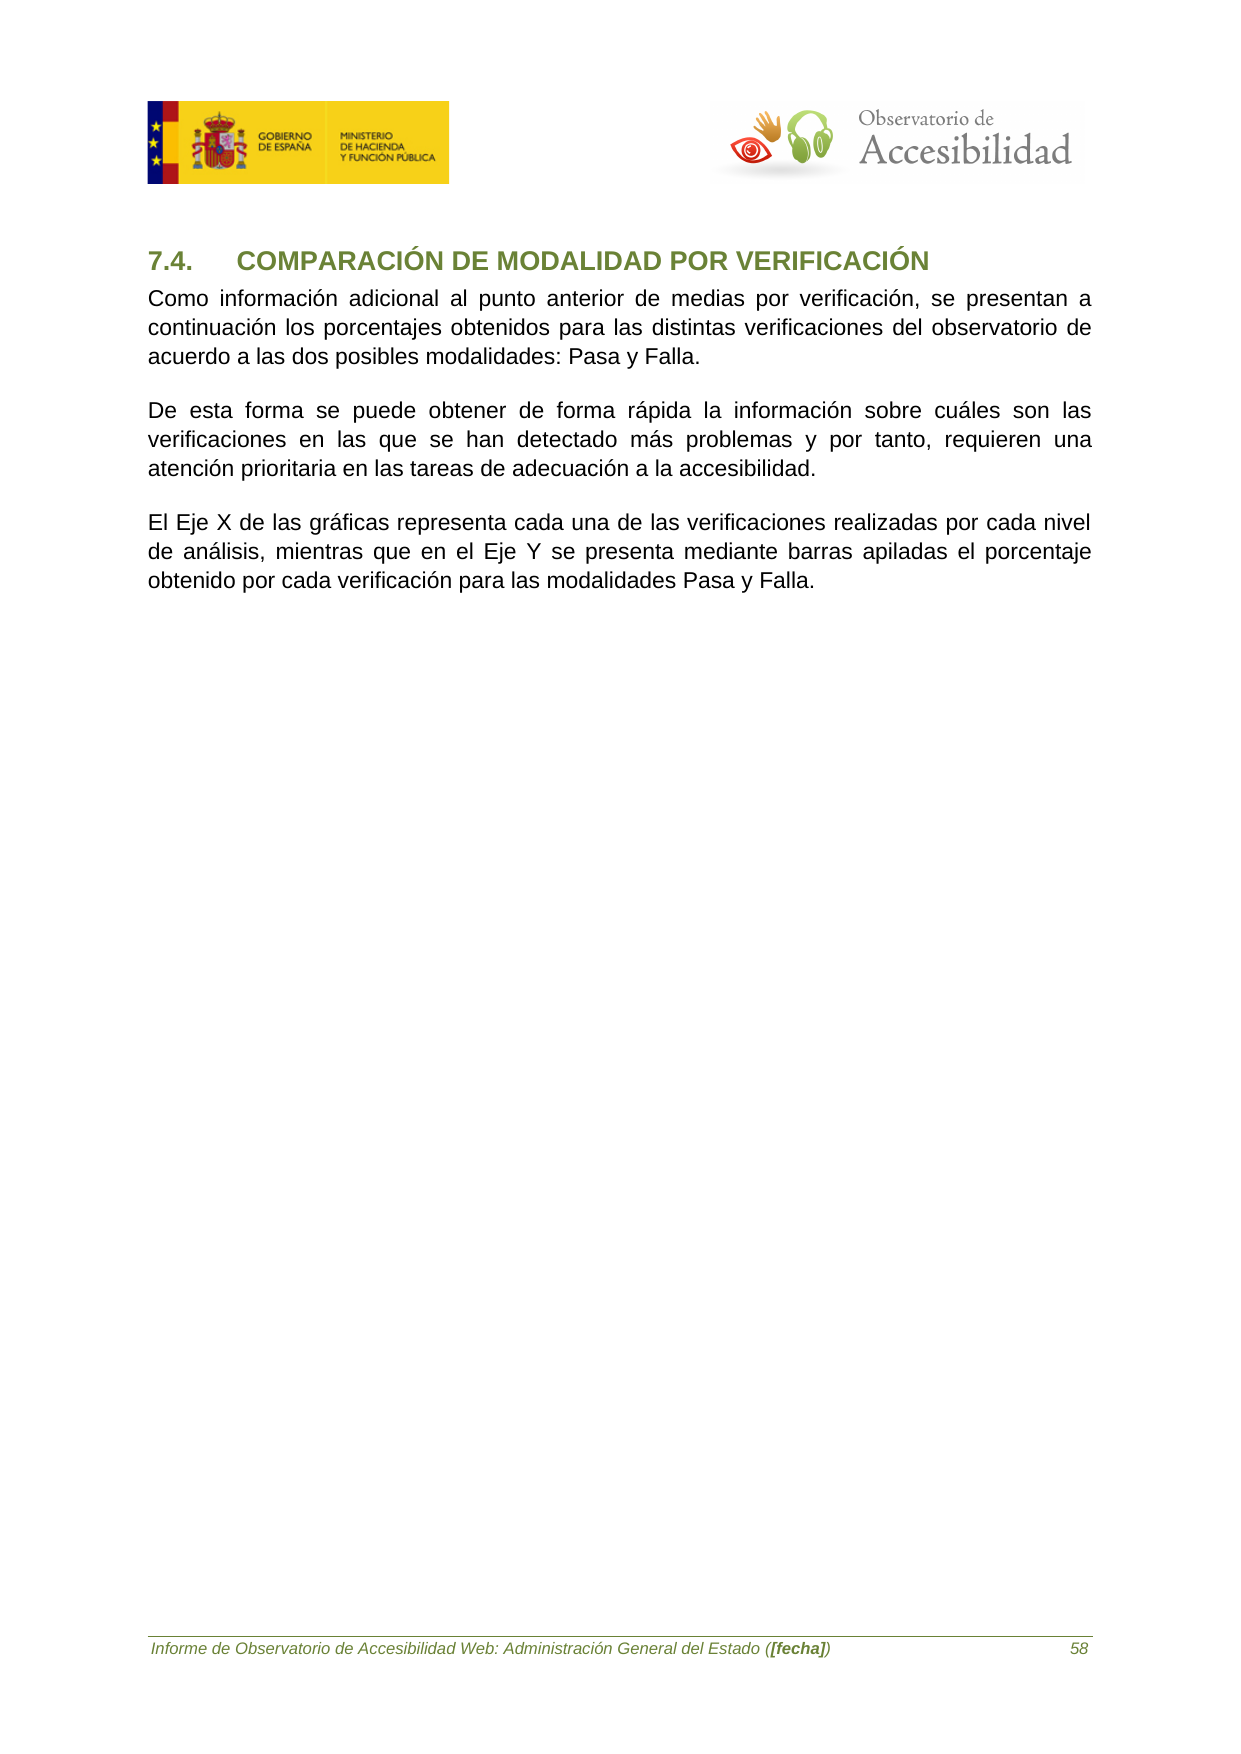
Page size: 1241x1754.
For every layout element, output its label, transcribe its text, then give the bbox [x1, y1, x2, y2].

picture [710, 101, 1086, 184]
text El Eje X de las gráficas representa cada una de las verificaciones realizadas por cada nivel de análisis, mientras que en el Eje Y se presenta mediante barras apiladas el porcentaje obtenido por cada verificación para las modalidades Pasa y Falla. [148, 509, 1092, 593]
text De esta forma se puede obtener de forma rápida la información sobre cuáles son las verificaciones en las que se han detectado más problemas y por tanto, requieren una atención prioritaria en las tareas de adecuación a la accesibilidad. [148, 397, 1092, 481]
text Como información adicional al punto anterior de medias por verificación, se presentan a continuación los porcentajes obtenidos para las distintas verificaciones del observatorio de acuerdo a las dos posibles modalidades: Pasa y Falla. [148, 285, 1092, 369]
picture [147, 101, 450, 184]
subtitle Comparación de Modalidad por Verificación [148, 245, 1092, 276]
